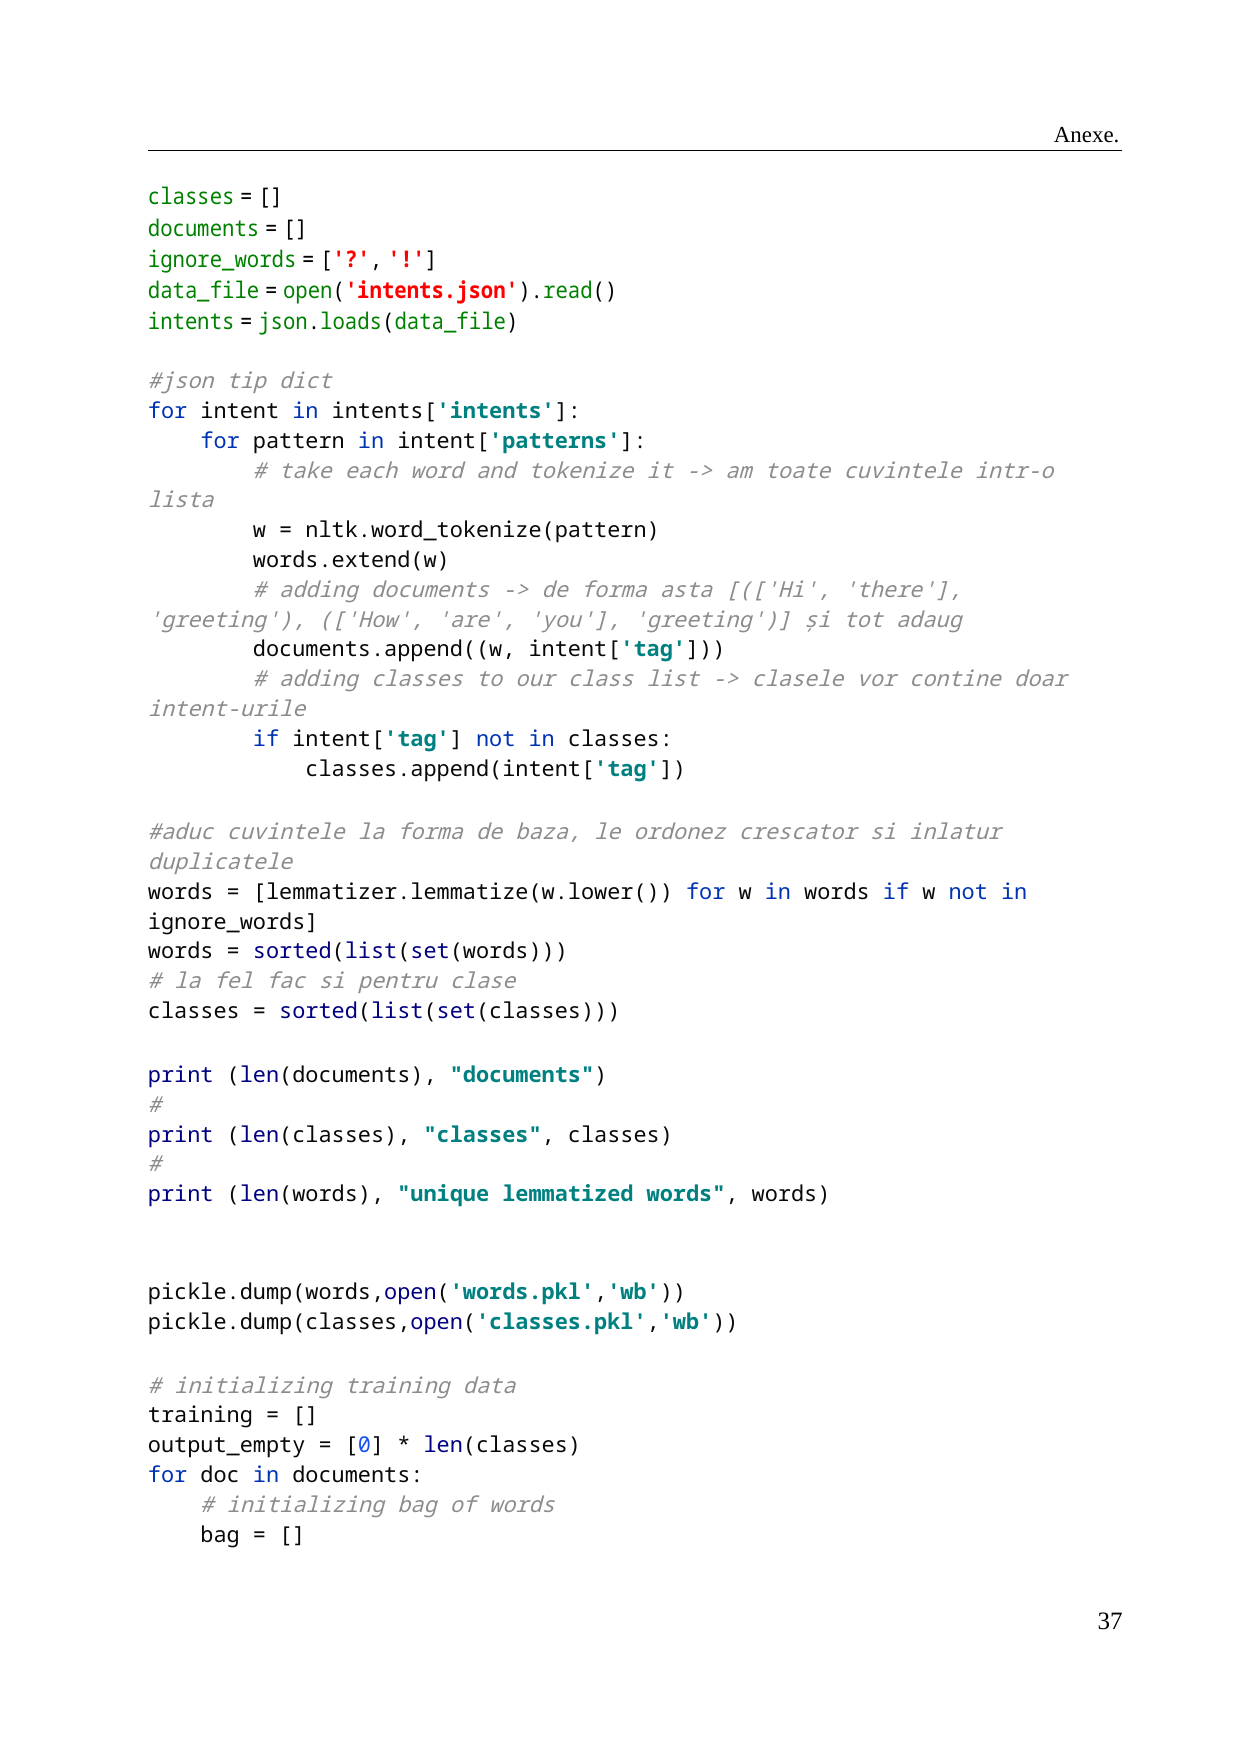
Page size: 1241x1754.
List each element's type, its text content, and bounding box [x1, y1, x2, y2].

text classes = [] documents = [] ignore_words = ['?', '!'] data_file = open('intents.json').read() intents = json.loads(data_file) #json tip dict for intent in intents['intents']: for pattern in intent['patterns']: # take each word and tokenize it -> am toate cuvintele intr-o lista w = nltk.word_tokenize(pattern) words.extend(w) # adding documents -> de forma asta [(['Hi', 'there'], 'greeting'), (['How', 'are', 'you'], 'greeting')] și tot adaug documents.append((w, intent['tag'])) # adding classes to our class list -> clasele vor contine doar intent-urile if intent['tag'] not in classes: classes.append(intent['tag']) #aduc cuvintele la forma de baza, le ordonez crescator si inlatur duplicatele words = [lemmatizer.lemmatize(w.lower()) for w in words if w not in ignore_words] words = sorted(list(set(words))) # la fel fac si pentru clase classes = sorted(list(set(classes))) print (len(documents), "documents") # print (len(classes), "classes", classes) # print (len(words), "unique lemmatized words", words) pickle.dump(words,open('words.pkl','wb')) pickle.dump(classes,open('classes.pkl','wb')) # initializing training data training = [] output_empty = [0] * len(classes) for doc in documents: # initializing bag of words bag = [] [148, 180, 1122, 1548]
